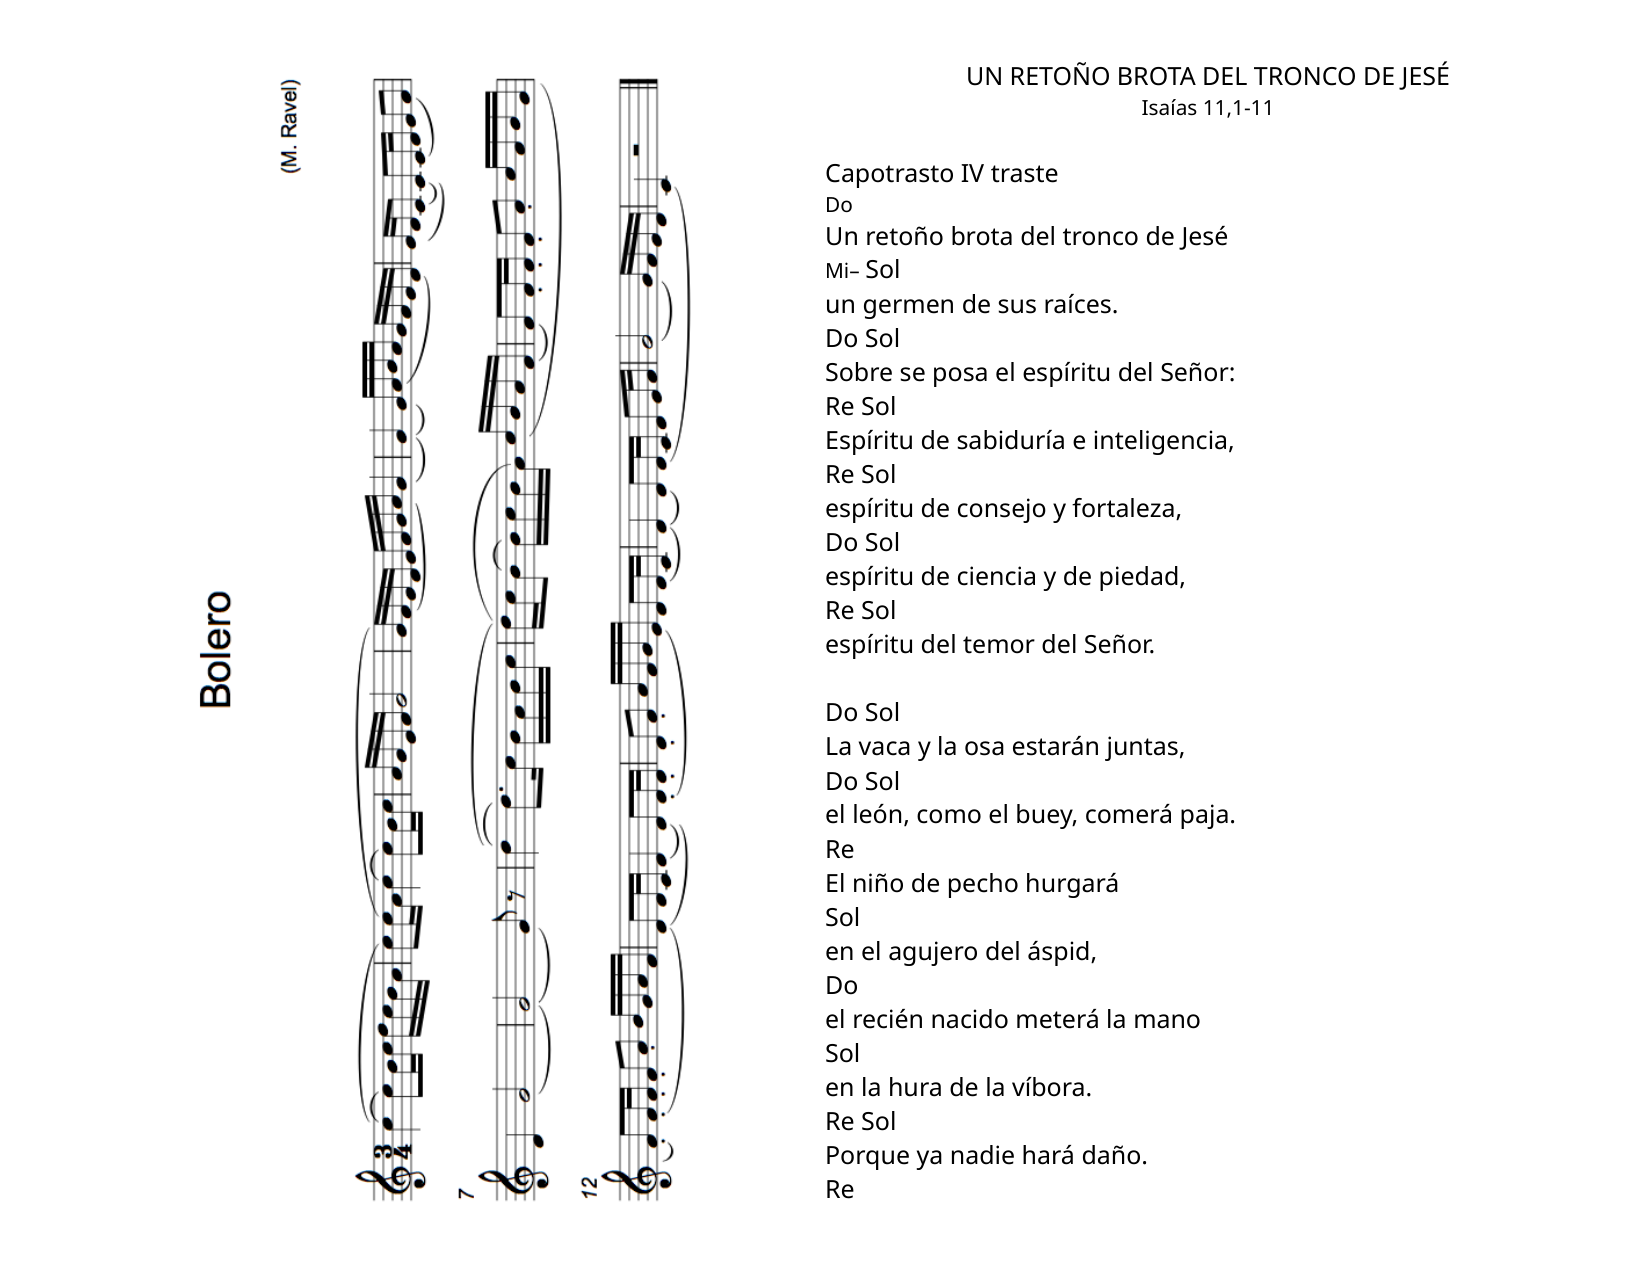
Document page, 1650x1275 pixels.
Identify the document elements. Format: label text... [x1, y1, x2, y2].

text Do Sol [825, 763, 1591, 797]
text La vaca y la osa estarán juntas, [825, 729, 1591, 763]
text Re Sol [825, 1104, 1591, 1138]
text el león, como el buey, comerá paja. [825, 797, 1591, 831]
text Do Sol [825, 695, 1591, 729]
text Do Sol [825, 525, 1591, 559]
text espíritu del temor del Señor. [825, 627, 1591, 661]
text Sol [825, 899, 1591, 933]
text Mi– Sol [825, 252, 1591, 286]
text Espíritu de sabiduría e inteligencia, [825, 422, 1591, 457]
text en la hura de la víbora. [825, 1070, 1591, 1104]
text Sobre se posa el espíritu del Señor: [825, 354, 1591, 388]
text Re [825, 1172, 1591, 1206]
text Do [825, 967, 1591, 1002]
text Un retoño brota del tronco de Jesé [825, 218, 1591, 252]
text en el agujero del áspid, [825, 933, 1591, 967]
text Isaías 11,1-11 [825, 93, 1591, 122]
text Sol [825, 1036, 1591, 1070]
text espíritu de ciencia y de piedad, [825, 559, 1591, 593]
text Porque ya nadie hará daño. [825, 1138, 1591, 1172]
text UN RETOÑO BROTA DEL TRONCO DE JESÉ [825, 59, 1591, 93]
text Re [825, 831, 1591, 865]
text Do [825, 190, 1591, 218]
picture [163, 59, 721, 1212]
text El niño de pecho hurgará [825, 865, 1591, 899]
text Re Sol [825, 593, 1591, 627]
text un germen de sus raíces. [825, 286, 1591, 320]
text el recién nacido meterá la mano [825, 1002, 1591, 1036]
text Capotrasto IV traste [825, 156, 1591, 190]
text Re Sol [825, 457, 1591, 491]
text Re Sol [825, 388, 1591, 422]
text espíritu de consejo y fortaleza, [825, 491, 1591, 525]
text Do Sol [825, 320, 1591, 354]
